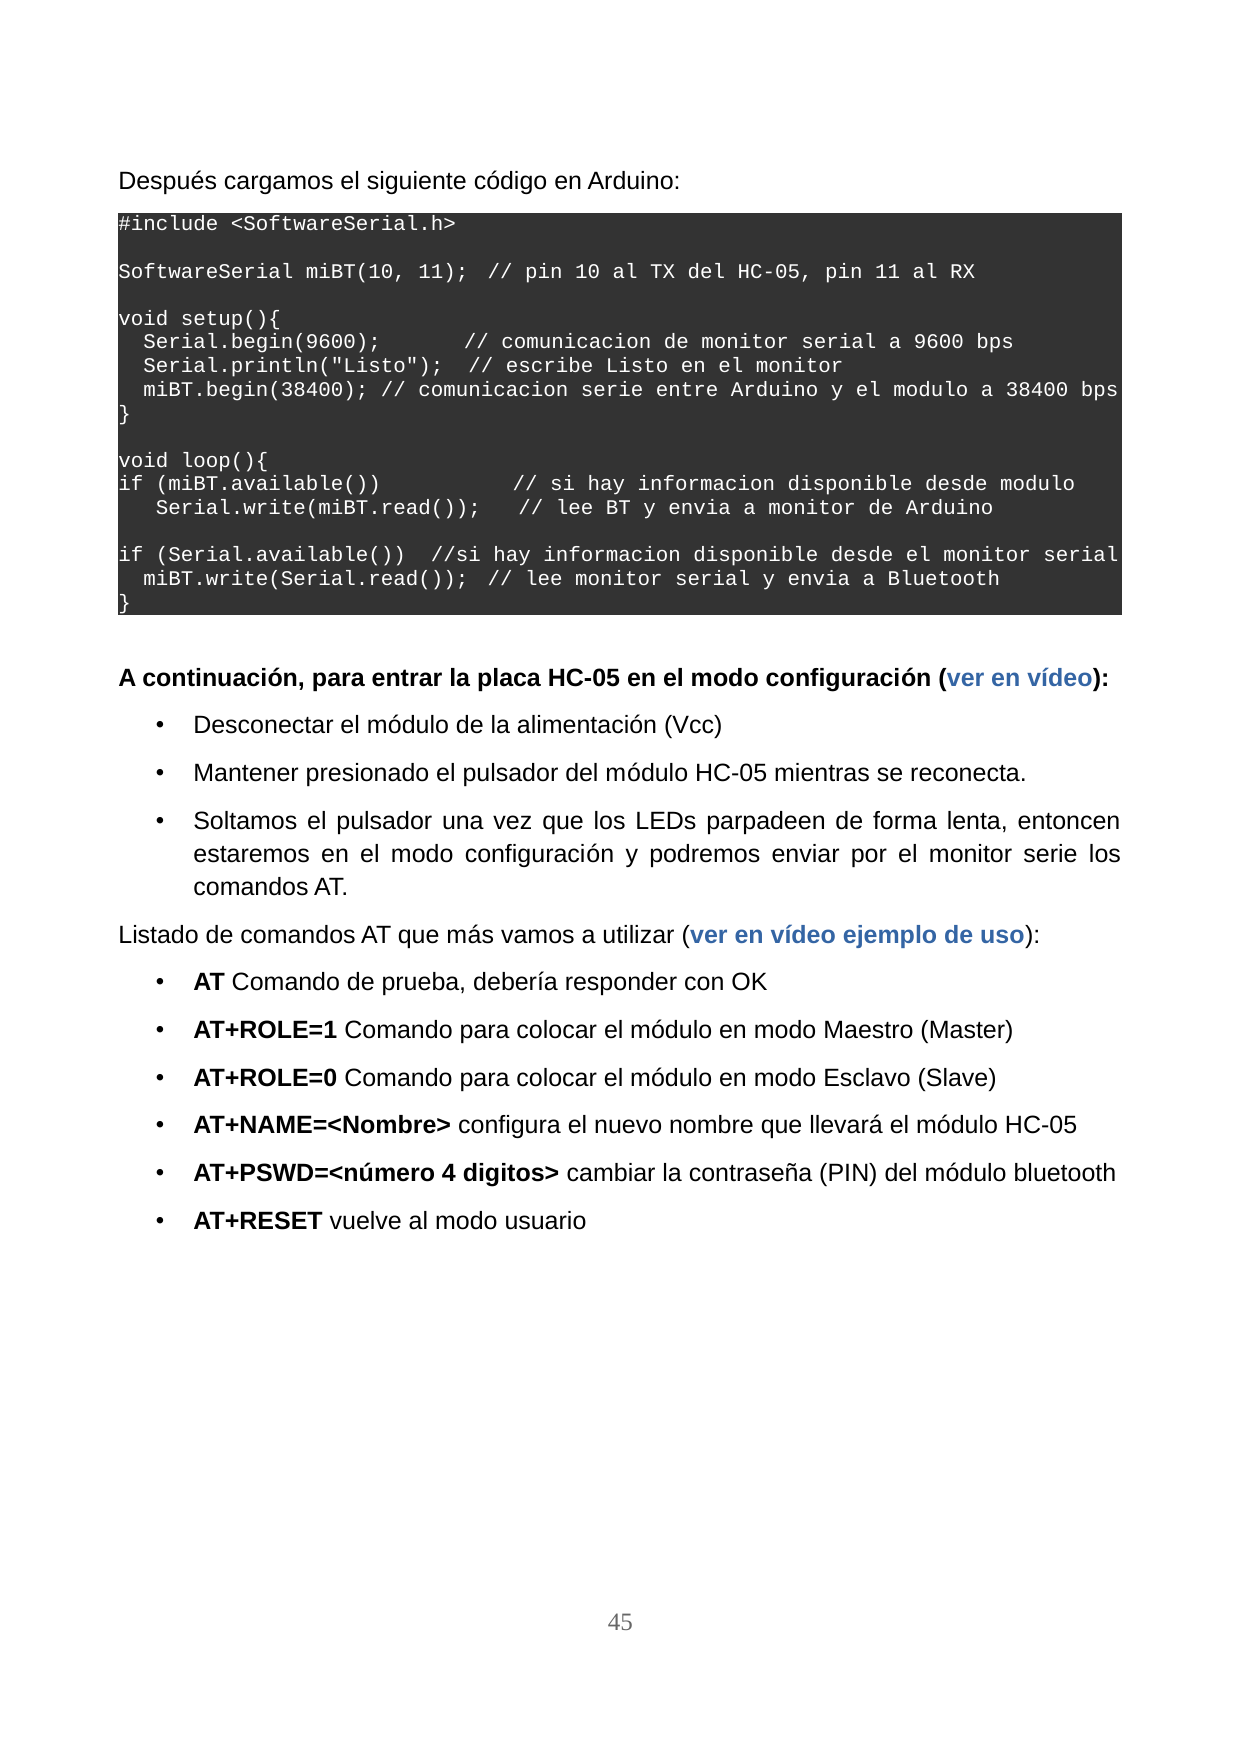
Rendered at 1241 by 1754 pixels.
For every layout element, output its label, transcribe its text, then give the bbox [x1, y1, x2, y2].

list AT+ROLE=1 Comando para colocar el módulo en modo Maestro (Master) [156, 1015, 1122, 1044]
text } [118, 402, 1122, 426]
text Serial.write(miBT.read()); // lee BT y envia a monitor de Arduino [118, 497, 1122, 521]
list Desconectar el módulo de la alimentación (Vcc) [156, 711, 1122, 739]
text if (miBT.available()) // si hay informacion disponible desde modulo [118, 473, 1122, 497]
text void setup(){ [118, 308, 1122, 332]
list AT+NAME=<Nombre> configura el nuevo nombre que llevará el módulo HC-05 [156, 1110, 1122, 1139]
text miBT.write(Serial.read()); // lee monitor serial y envia a Bluetooth [118, 568, 1122, 592]
text A continuación, para entrar la placa HC-05 en el modo configuración (ver en vídeo): [118, 663, 1122, 692]
list AT+PSWD=<número 4 digitos> cambiar la contraseña (PIN) del módulo bluetooth [156, 1158, 1122, 1187]
list AT Comando de prueba, debería responder con OK [156, 967, 1122, 996]
text } [118, 592, 1122, 615]
text SoftwareSerial miBT(10, 11); // pin 10 al TX del HC-05, pin 11 al RX [118, 261, 1122, 284]
text #include <SoftwareSerial.h> [118, 213, 1122, 237]
list Mantener presionado el pulsador del módulo HC-05 mientras se reconecta. [156, 758, 1122, 787]
list AT+RESET vuelve al modo usuario [156, 1206, 1122, 1235]
text Serial.println("Listo"); // escribe Listo en el monitor [118, 355, 1122, 379]
text Listado de comandos AT que más vamos a utilizar (ver en vídeo ejemplo de uso): [118, 920, 1122, 948]
text if (Serial.available()) //si hay informacion disponible desde el monitor serial [118, 544, 1122, 568]
text Después cargamos el siguiente código en Arduino: [118, 166, 1122, 194]
text miBT.begin(38400); // comunicacion serie entre Arduino y el modulo a 38400 bps [118, 379, 1122, 402]
list Soltamos el pulsador una vez que los LEDs parpadeen de forma lenta, entoncen estaremos en el modo configuración y podremos enviar por el monitor serie los comandos AT. [156, 806, 1122, 901]
list AT+ROLE=0 Comando para colocar el módulo en modo Esclavo (Slave) [156, 1063, 1122, 1092]
text Serial.begin(9600); // comunicacion de monitor serial a 9600 bps [118, 332, 1122, 355]
text void loop(){ [118, 450, 1122, 473]
